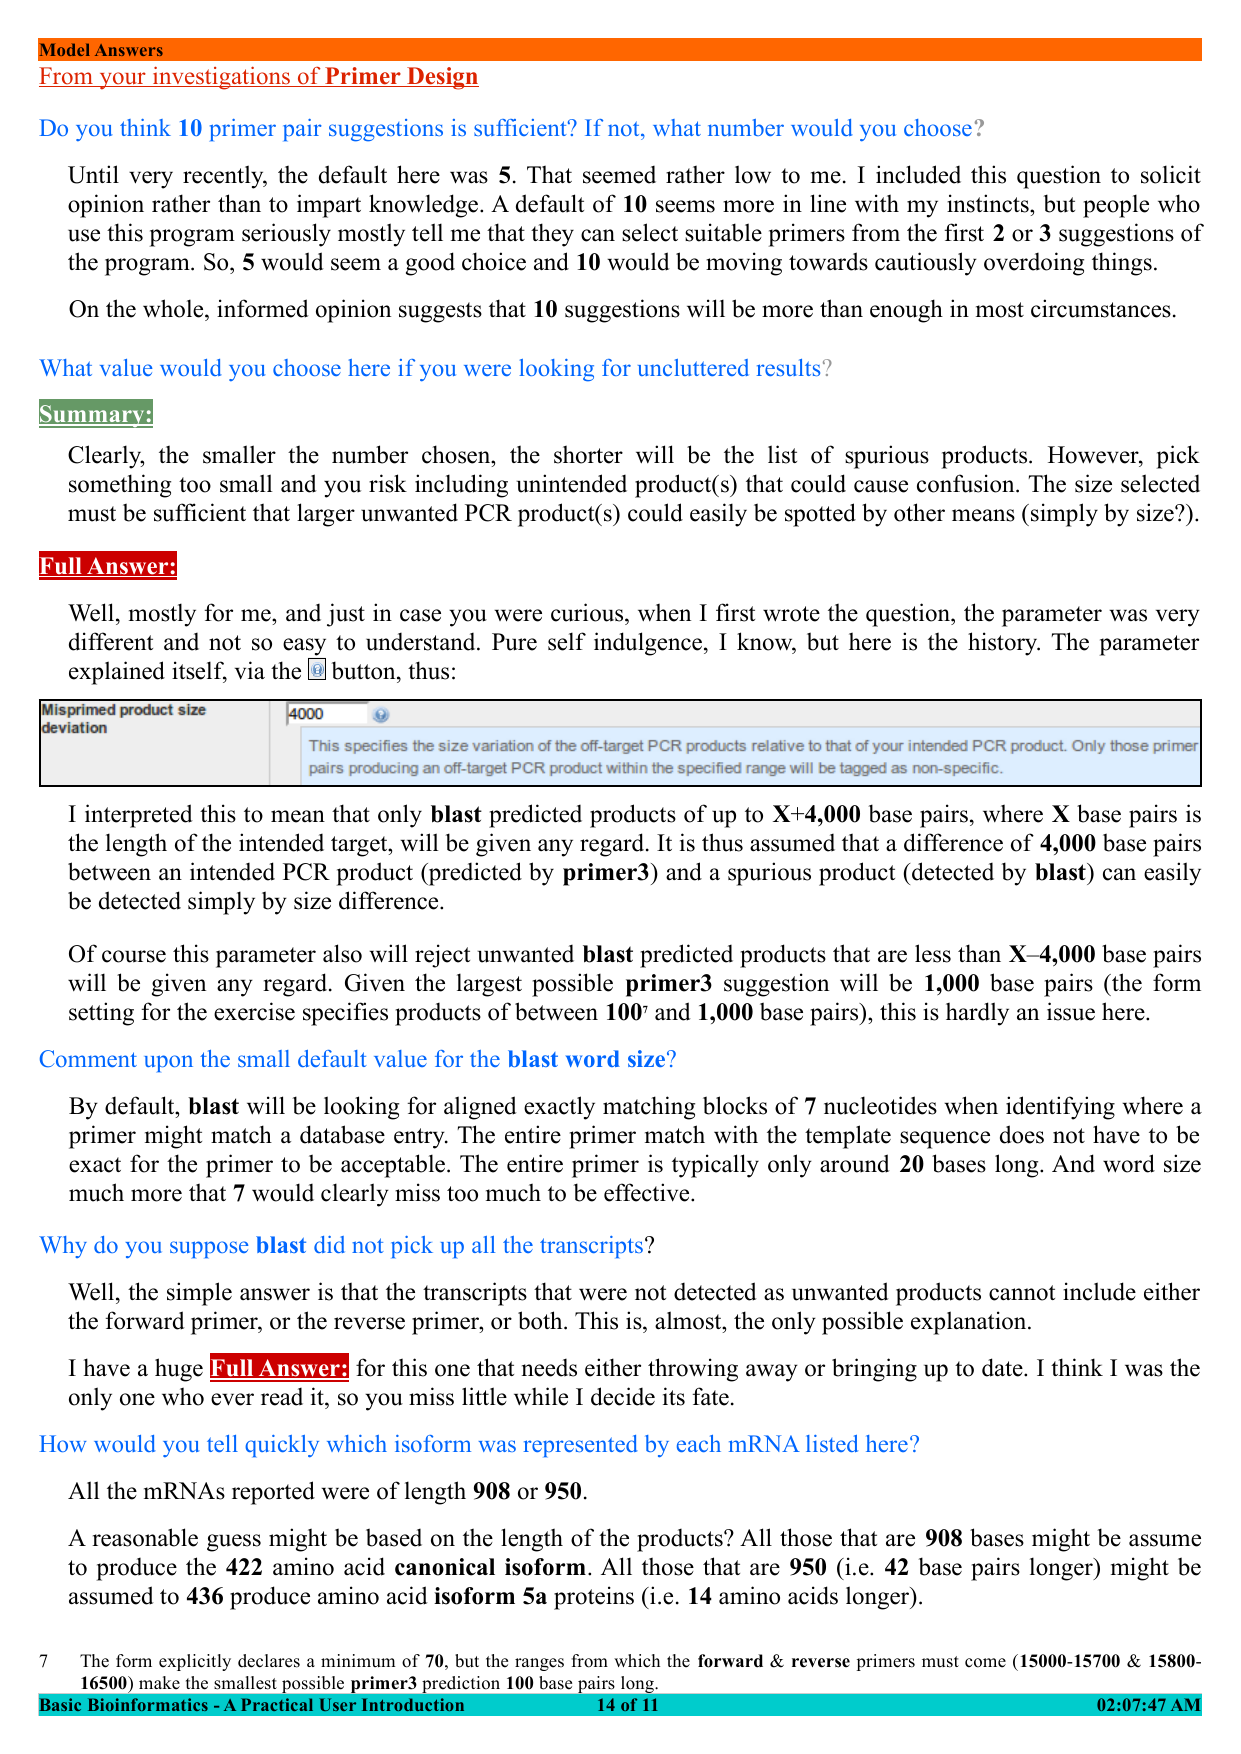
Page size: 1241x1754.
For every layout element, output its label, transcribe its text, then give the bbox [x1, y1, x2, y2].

text A reasonable guess might be based on the length of the products? All those that are 908 bases might be assume to produce the 422 amino acid canonical isoform. All those that are 950 (i.e. 42 base pairs longer) might be assumed to 436 produce amino acid isoform 5a proteins (i.e. 14 amino acids longer). [68, 1522, 1202, 1609]
picture [41, 701, 1200, 785]
text Summary: [38, 399, 1202, 428]
text By default, blast will be looking for aligned exactly matching blocks of 7 nucleotides when identifying where a primer might match a database entry. The entire primer match with the template sequence does not have to be exact for the primer to be acceptable. The entire primer is typically only around 20 bases long. And word size much more that 7 would clearly miss too much to be effective. [69, 1091, 1202, 1207]
text Well, the simple answer is that the transcripts that were not detected as unwanted products cannot include either the forward primer, or the reverse primer, or both. This is, almost, the only possible explanation. [68, 1277, 1202, 1335]
text I interpreted this to mean that only blast predicted products of up to X+4,000 base pairs, where X base pairs is the length of the intended target, will be given any regard. It is thus assumed that a difference of 4,000 base pairs between an intended PCR product (predicted by primer3) and a spurious product (detected by blast) can easily be detected simply by size difference. [68, 787, 1202, 915]
text Why do you suppose blast did not pick up all the transcripts? [38, 1230, 1202, 1259]
text Full Answer: [38, 551, 1202, 580]
text How would you tell quickly which isoform was represented by each mRNA listed here? [38, 1429, 1202, 1458]
text Well, mostly for me, and just in case you were curious, when I first wrote the question, the parameter was very different and not so easy to understand. Pure self indulgence, I know, but here is the history. The parameter explained itself, via thebutton, thus: [68, 598, 1202, 685]
text Of course this parameter also will reject unwanted blast predicted products that are less than X–4,000 base pairs will be given any regard. Given the largest possible primer3 suggestion will be 1,000 base pairs (the form setting for the exercise specifies products of between 100 and 1,000 base pairs), this is hardly an issue here. [68, 939, 1202, 1026]
text I have a huge Full Answer: for this one that needs either throwing away or bringing up to date. I think I was the only one who ever read it, so you miss little while I decide its fate. [68, 1353, 1202, 1411]
text Do you think 10 primer pair suggestions is sufficient? If not, what number would you choose? [38, 113, 1202, 142]
text All the mRNAs reported were of length 908 or 950. [68, 1476, 1202, 1505]
text The form explicitly declares a minimum of 70, but the ranges from which the forward & reverse primers must come (15000-15700 & 15800-16500) make the smallest possible primer3 prediction 100 base pairs long. [38, 1649, 1202, 1693]
text Clearly, the smaller the number chosen, the shorter will be the list of spurious products. However, pick something too small and you risk including unintended product(s) that could cause confusion. The size selected must be sufficient that larger unwanted PCR product(s) could easily be spotted by other means (simply by size?). [68, 440, 1202, 527]
text What value would you choose here if you were looking for uncluttered results? [38, 352, 1202, 381]
text From your investigations of Primer Design [38, 61, 1202, 89]
text Comment upon the small default value for the blast word size? [38, 1044, 1202, 1073]
picture [309, 659, 325, 679]
text On the whole, informed opinion suggests that 10 suggestions will be more than enough in most circumstances. [69, 294, 1202, 323]
text Until very recently, the default here was 5. That seemed rather low to me. I included this question to solicit opinion rather than to impart knowledge. A default of 10 seems more in line with my instincts, but people who use this program seriously mostly tell me that they can select suitable primers from the first 2 or 3 suggestions of the program. So, 5 would seem a good choice and 10 would be moving towards cautiously overdoing things. [68, 160, 1202, 276]
